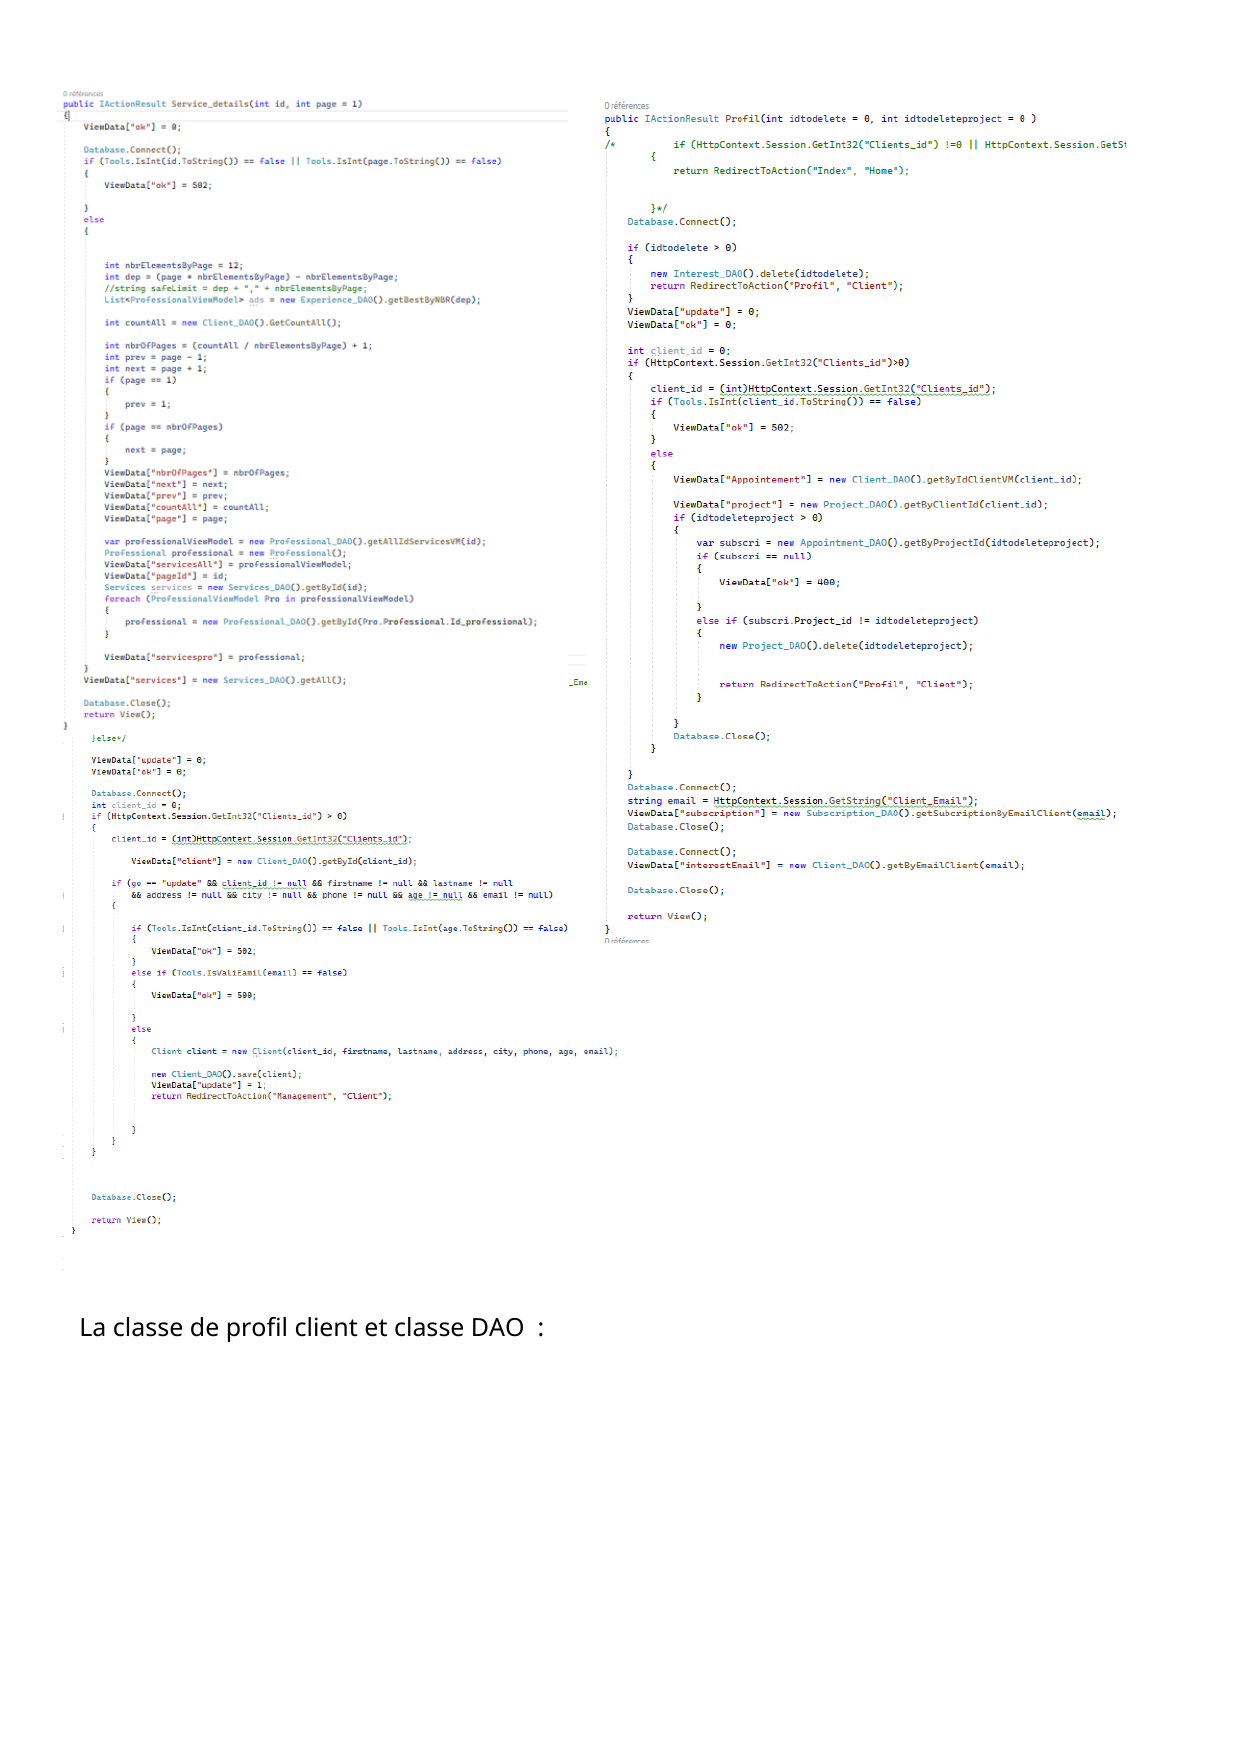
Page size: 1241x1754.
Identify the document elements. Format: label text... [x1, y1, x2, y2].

text La classe de profil client et classe DAO : [79, 1316, 1121, 1342]
